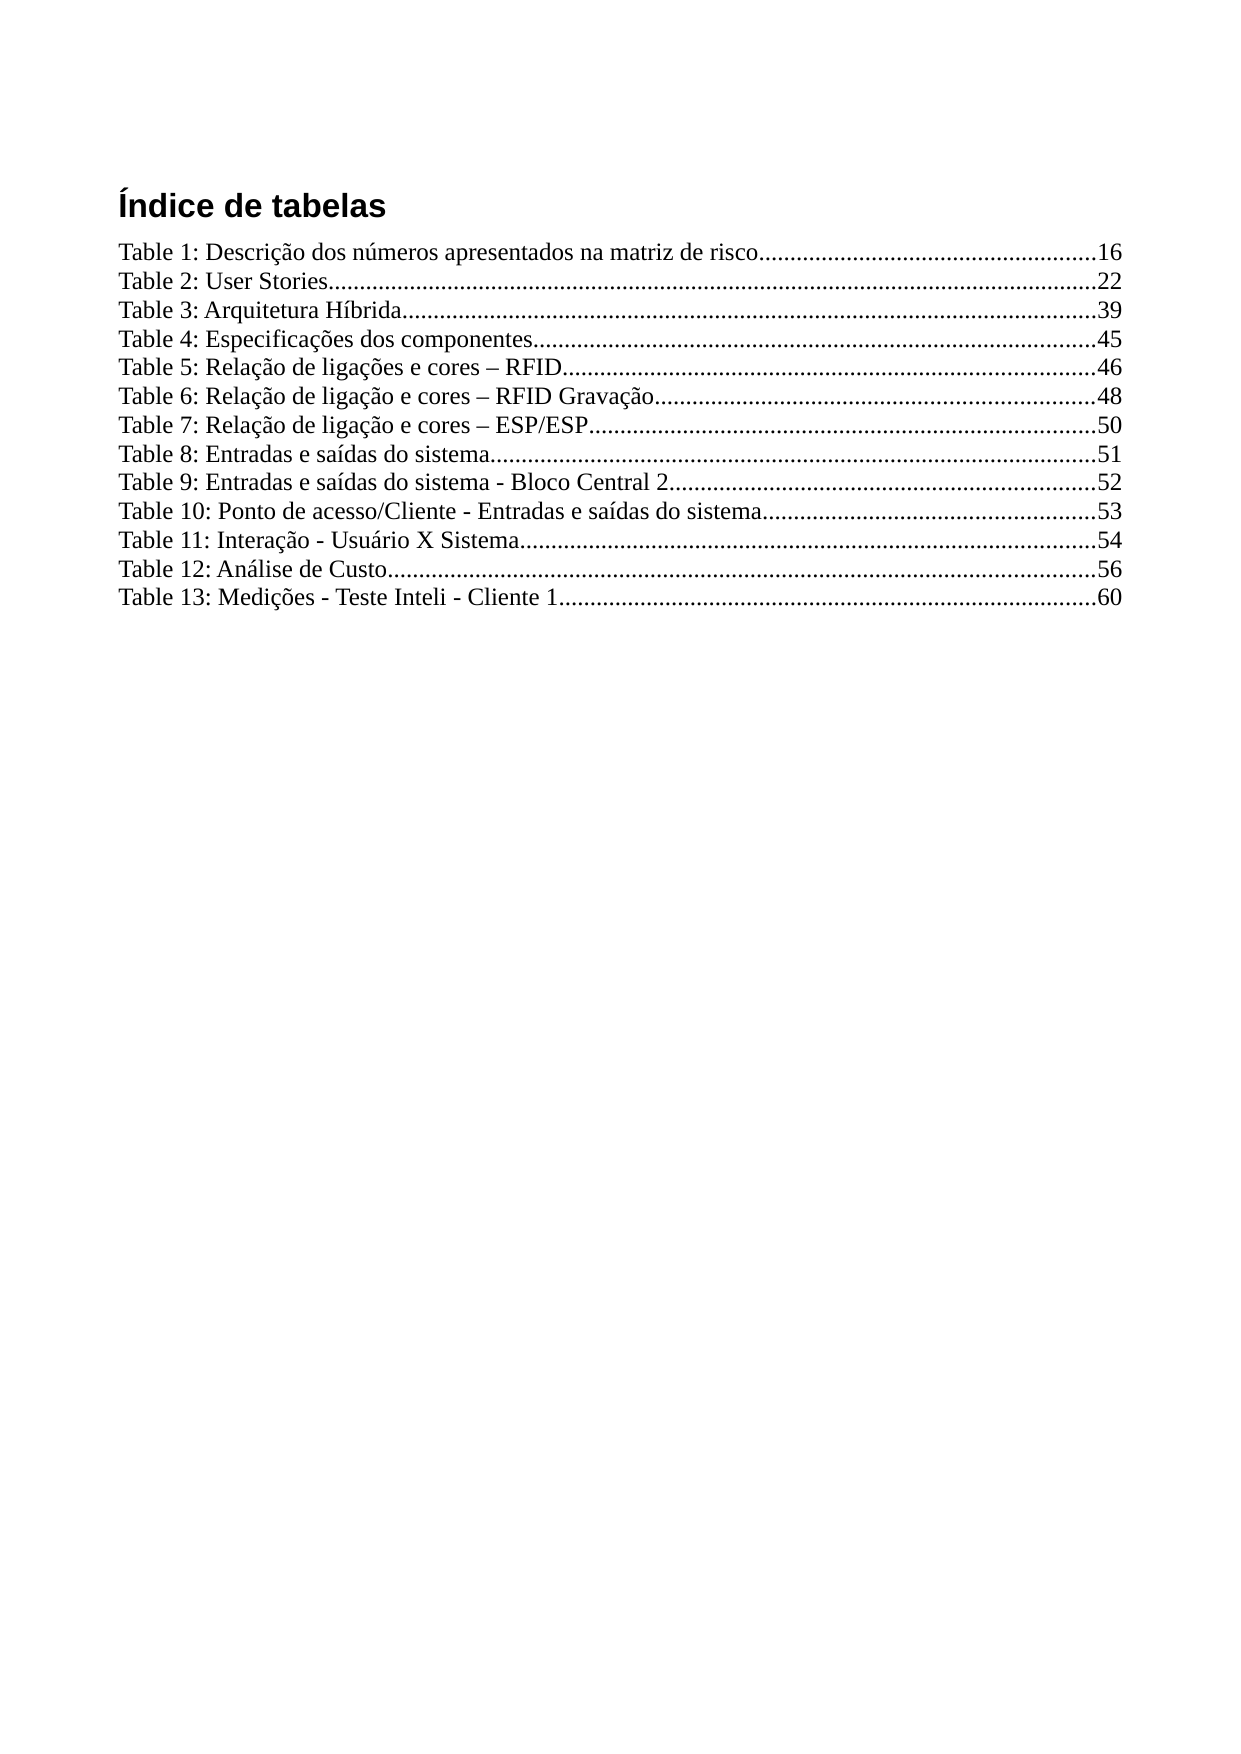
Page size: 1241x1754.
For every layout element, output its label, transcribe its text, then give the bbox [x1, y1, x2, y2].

text Table 7: Relação de ligação e cores – ESP/ESP 50 [118, 410, 1122, 439]
text Table 11: Interação - Usuário X Sistema 54 [118, 525, 1122, 554]
text Table 12: Análise de Custo 56 [118, 554, 1122, 582]
text Table 5: Relação de ligações e cores – RFID 46 [118, 352, 1122, 381]
text Table 4: Especificações dos componentes 45 [118, 324, 1122, 352]
subtitle Índice de tabelas [118, 186, 1122, 225]
text Table 13: Medições - Teste Inteli - Cliente 1 60 [118, 582, 1122, 611]
text Table 2: User Stories 22 [118, 266, 1122, 295]
text Table 1: Descrição dos números apresentados na matriz de risco 16 [118, 237, 1122, 266]
text Table 8: Entradas e saídas do sistema 51 [118, 439, 1122, 467]
text Table 3: Arquitetura Híbrida 39 [118, 295, 1122, 324]
text Table 9: Entradas e saídas do sistema - Bloco Central 2 52 [118, 467, 1122, 496]
text Table 10: Ponto de acesso/Cliente - Entradas e saídas do sistema 53 [118, 496, 1122, 525]
text Table 6: Relação de ligação e cores – RFID Gravação 48 [118, 381, 1122, 410]
